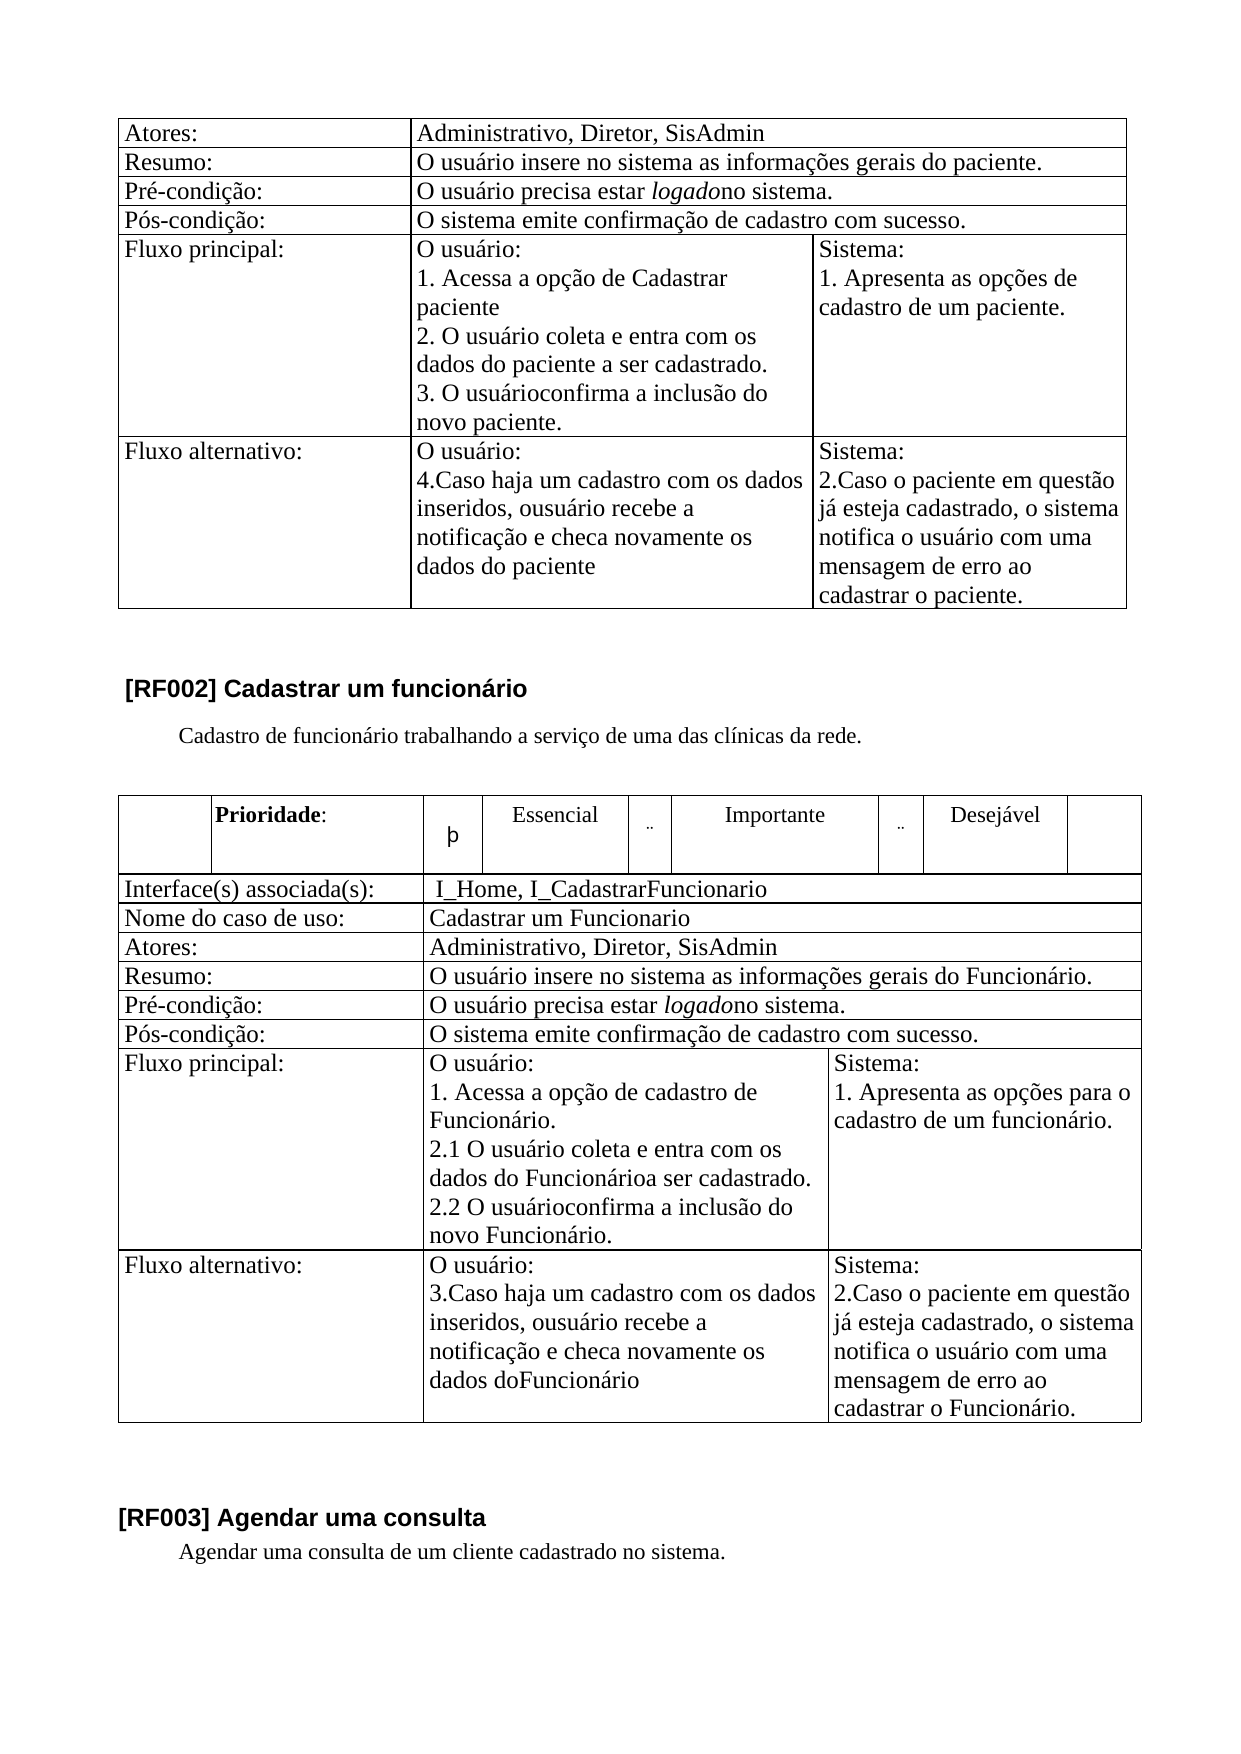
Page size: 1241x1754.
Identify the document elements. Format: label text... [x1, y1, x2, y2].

table_cell Pós-condição: [119, 1020, 423, 1048]
table_cell O usuário insere no sistema as informações gerais do Funcionário. [424, 962, 1141, 990]
table_cell O usuário: 3.Caso haja um cadastro com os dados inseridos, ousuário recebe a notificação e checa novamente os dados doFuncionário [424, 1251, 828, 1422]
table_header Essencial [483, 796, 628, 873]
table_header þ [424, 796, 482, 873]
table_cell Fluxo principal: [119, 1049, 423, 1249]
text [RF002] Cadastrar um funcionário [118, 674, 1122, 703]
table_header ¨ [629, 796, 671, 873]
table_cell I_Home, I_CadastrarFuncionario [424, 875, 1141, 902]
table_cell Fluxo alternativo: [119, 1251, 423, 1422]
table_cell Administrativo, Diretor, SisAdmin [424, 933, 1141, 961]
table_cell Fluxo alternativo: [119, 437, 410, 608]
table_cell Administrativo, Diretor, SisAdmin [412, 119, 1126, 147]
table_cell O sistema emite confirmação de cadastro com sucesso. [424, 1020, 1141, 1048]
table_cell Interface(s) associada(s): [119, 875, 423, 902]
table_cell Sistema: 1. Apresenta as opções de cadastro de um paciente. [814, 235, 1126, 436]
table_cell Resumo: [119, 148, 410, 176]
table_cell O usuário insere no sistema as informações gerais do paciente. [412, 148, 1126, 176]
table_cell Nome do caso de uso: [119, 904, 423, 932]
table_cell Sistema: 1. Apresenta as opções para o cadastro de um funcionário. [829, 1049, 1141, 1249]
text Agendar uma consulta de um cliente cadastrado no sistema. [178, 1538, 1122, 1565]
table_cell O usuário: 1. Acessa a opção de Cadastrar paciente 2. O usuário coleta e entra com os dados do paciente a ser cadastrado. 3. O usuárioconfirma a inclusão do novo paciente. [412, 235, 812, 436]
table_cell Cadastrar um Funcionario [424, 904, 1141, 932]
table_header Prioridade: [212, 796, 423, 873]
table_cell Sistema: 2.Caso o paciente em questão já esteja cadastrado, o sistema notifica o usuário com uma mensagem de erro ao cadastrar o Funcionário. [829, 1251, 1141, 1422]
text [RF003] Agendar uma consulta [118, 1503, 1122, 1532]
table_cell Resumo: [119, 962, 423, 990]
table_cell Atores: [119, 933, 423, 961]
table_cell Fluxo principal: [119, 235, 410, 436]
table_cell Atores: [119, 119, 410, 147]
table_cell Sistema: 2.Caso o paciente em questão já esteja cadastrado, o sistema notifica o usuário com uma mensagem de erro ao cadastrar o paciente. [814, 437, 1126, 608]
table_cell O usuário: 1. Acessa a opção de cadastro de Funcionário. 2.1 O usuário coleta e entra com os dados do Funcionárioa ser cadastrado. 2.2 O usuárioconfirma a inclusão do novo Funcionário. [424, 1049, 828, 1249]
table_cell O sistema emite confirmação de cadastro com sucesso. [412, 206, 1126, 234]
table_header Desejável [924, 796, 1067, 873]
table_cell O usuário: 4.Caso haja um cadastro com os dados inseridos, ousuário recebe a notificação e checa novamente os dados do paciente [412, 437, 812, 608]
table_header [1068, 796, 1141, 873]
table_cell O usuário precisa estar logadono sistema. [424, 991, 1141, 1019]
text Cadastro de funcionário trabalhando a serviço de uma das clínicas da rede. [178, 722, 1122, 748]
table_cell Pré-condição: [119, 177, 410, 205]
table_cell Pré-condição: [119, 991, 423, 1019]
table_header [119, 796, 211, 873]
table_header Importante [672, 796, 878, 873]
table_cell Pós-condição: [119, 206, 410, 234]
table_cell O usuário precisa estar logadono sistema. [412, 177, 1126, 205]
table_header ¨ [879, 796, 923, 873]
